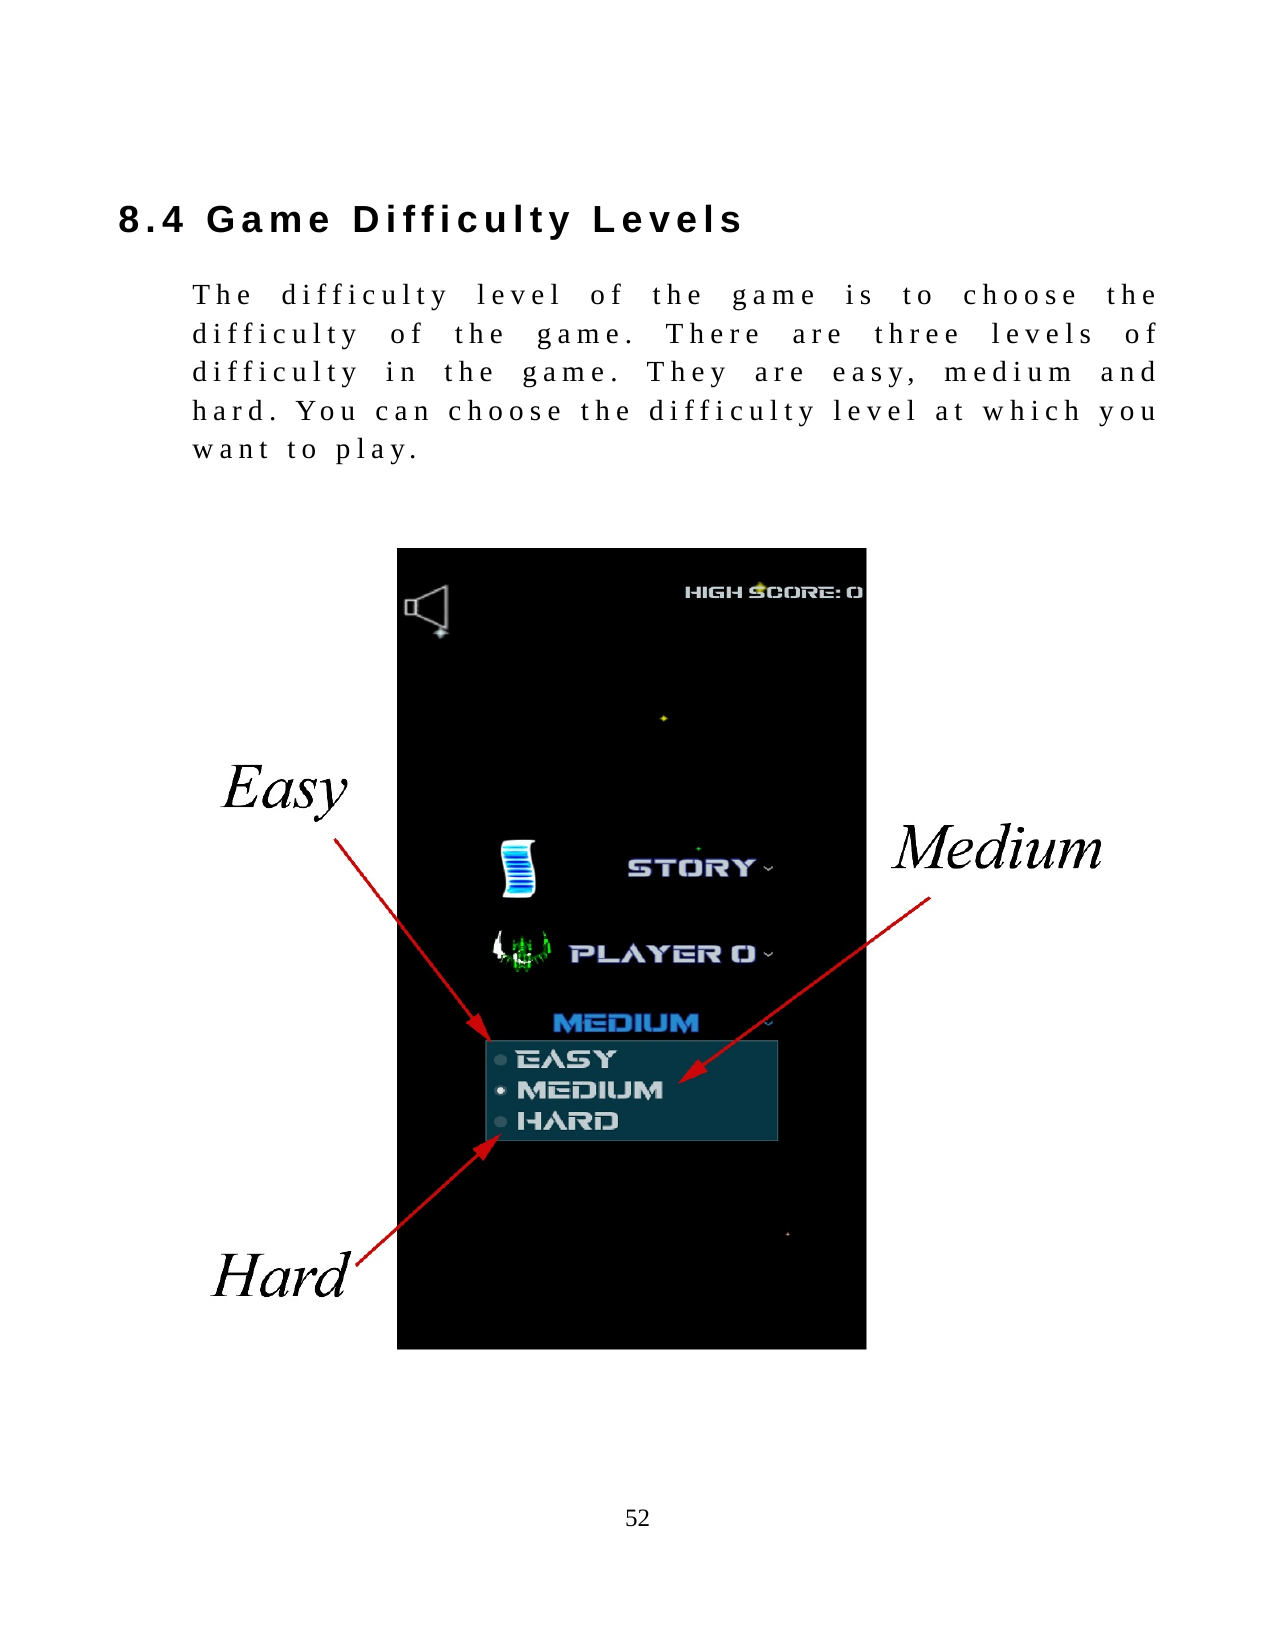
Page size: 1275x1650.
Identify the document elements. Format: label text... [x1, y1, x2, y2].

subtitle 8.4 Game Difficulty Levels [118, 197, 1157, 241]
text The difficulty level of the game is to choose the difficulty of the game. There are three levels of difficulty in the game. They are easy, medium and hard. You can choose the difficulty level at which you want to play. [192, 277, 1157, 465]
picture [151, 478, 1124, 1452]
